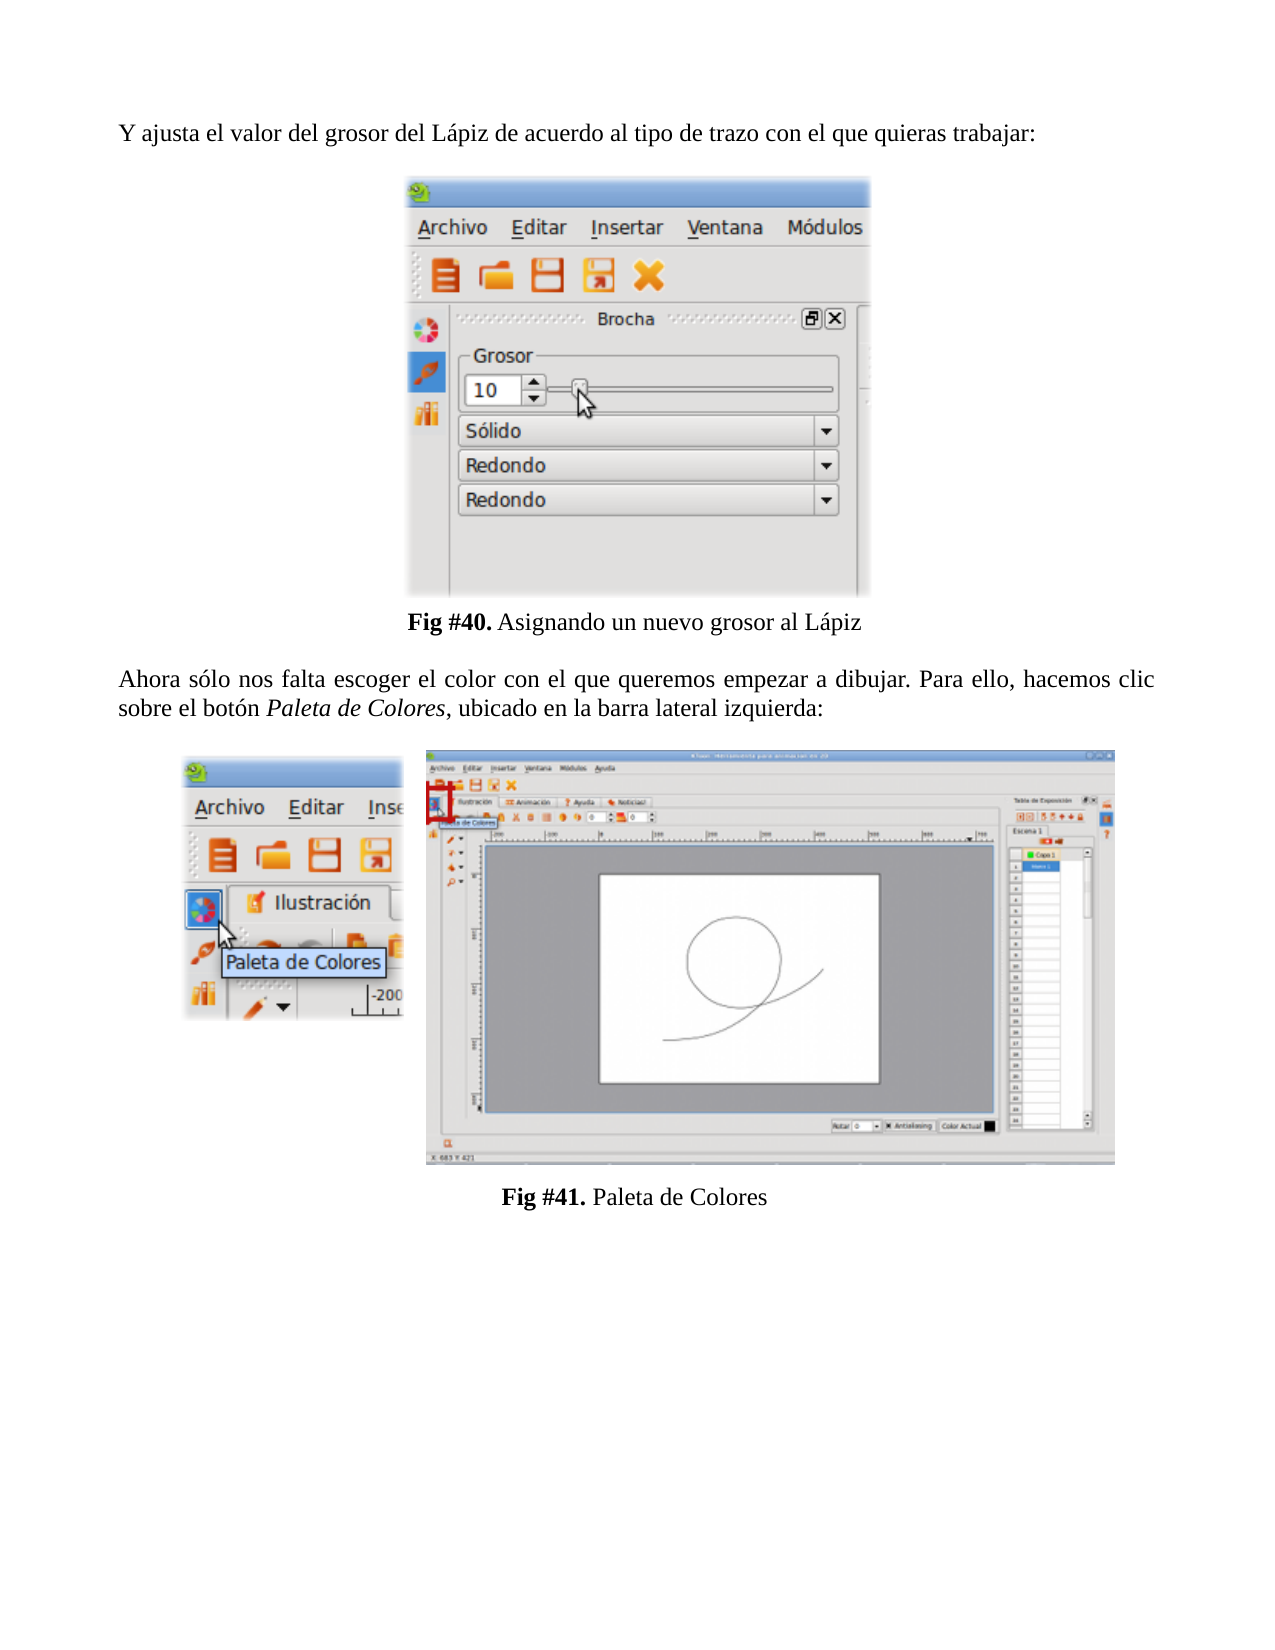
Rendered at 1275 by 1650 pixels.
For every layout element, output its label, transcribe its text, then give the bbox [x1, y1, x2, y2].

text Ahora sólo nos falta escoger el color con el que queremos empezar a dibujar. Para ello, hacemos clic sobre el botón Paleta de Colores, ubicado en la barra lateral izquierda: [118, 664, 1157, 722]
picture [180, 755, 404, 1021]
text Fig #40. Asignando un nuevo grosor al Lápiz [118, 607, 1157, 636]
picture [426, 750, 1115, 1165]
text Y ajusta el valor del grosor del Lápiz de acuerdo al tipo de trazo con el que quieras trabajar: [118, 118, 1157, 147]
text Fig #41. Paleta de Colores [118, 1182, 1157, 1211]
picture [403, 175, 872, 598]
